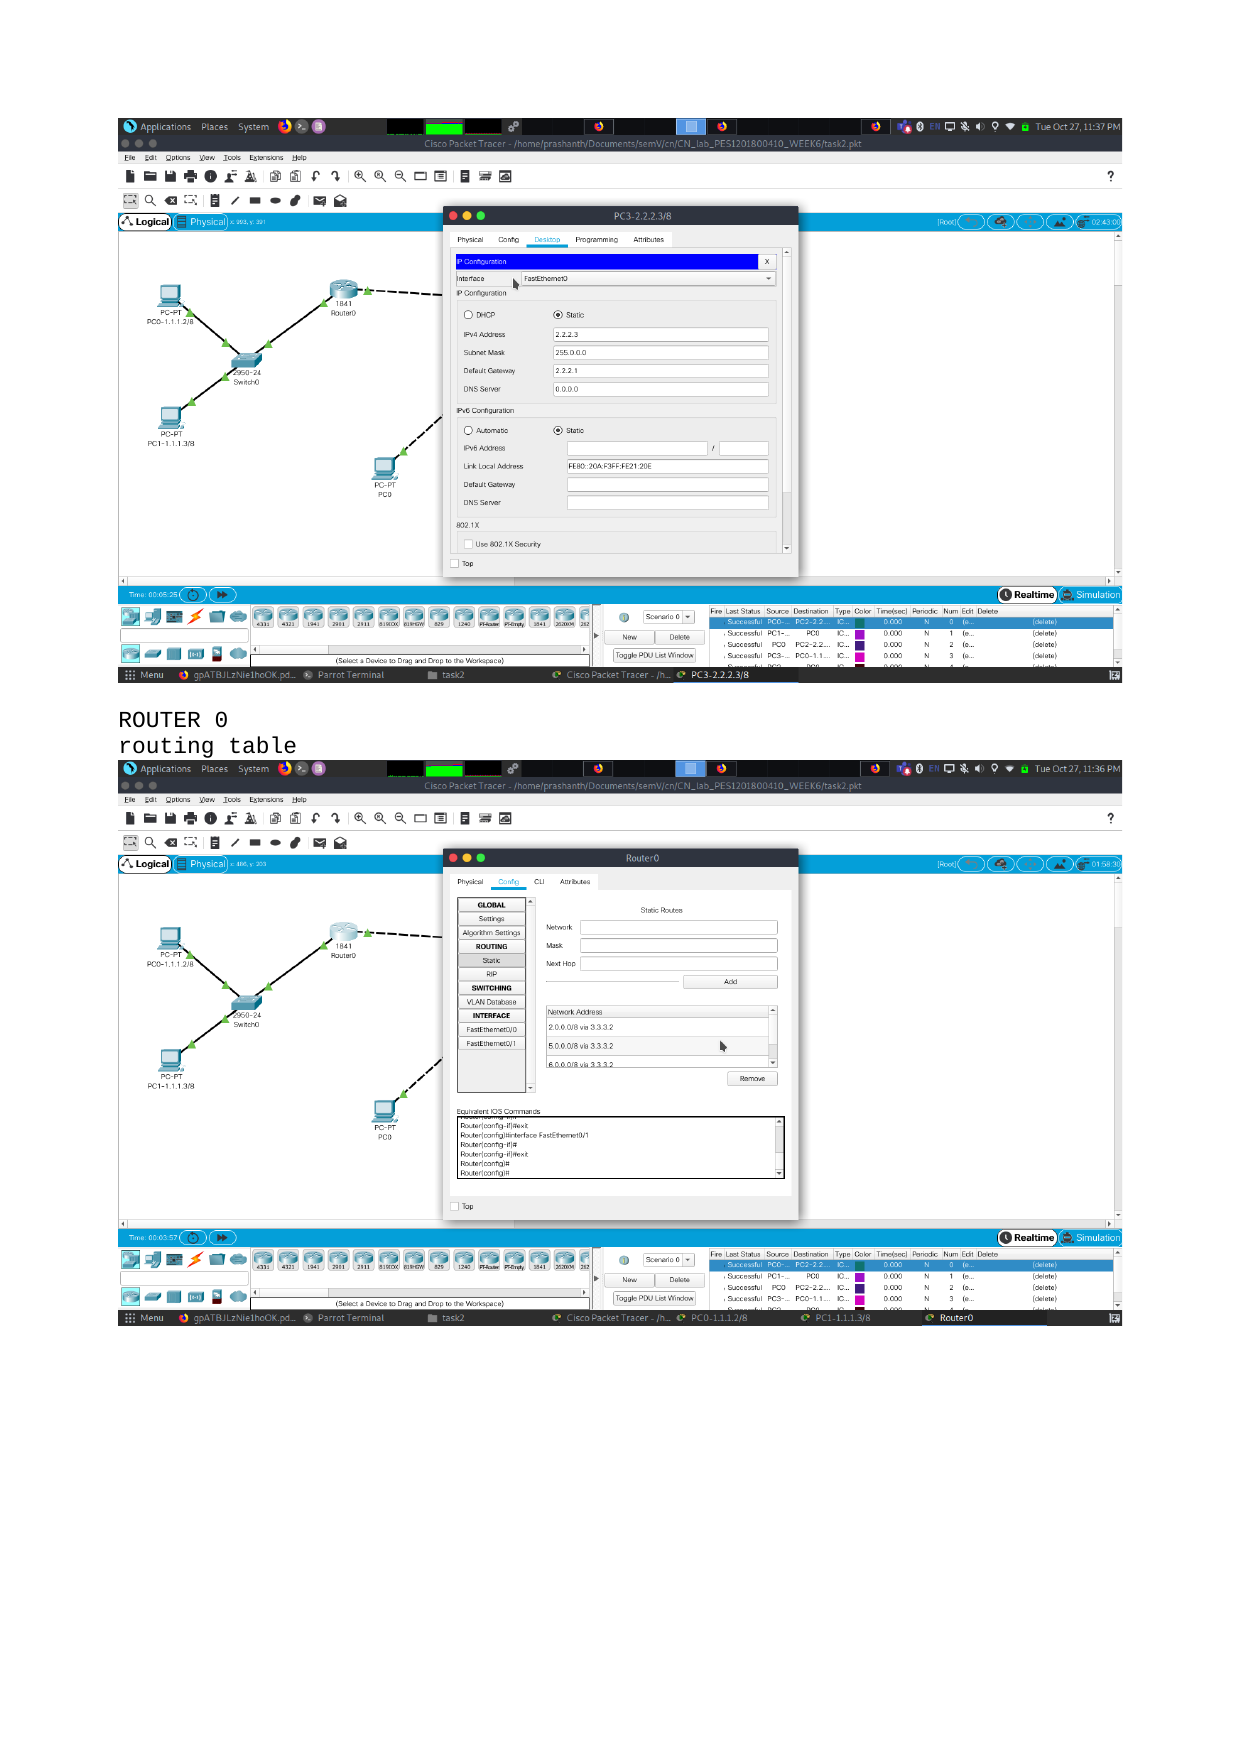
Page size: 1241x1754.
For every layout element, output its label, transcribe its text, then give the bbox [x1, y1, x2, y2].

text ROUTER 0 [118, 709, 1122, 735]
picture [118, 760, 1123, 1326]
picture [118, 118, 1123, 683]
picture [1062, 596, 1073, 600]
picture [1064, 1233, 1073, 1242]
picture [996, 217, 1006, 226]
text routing table [118, 735, 1122, 760]
picture [1078, 221, 1084, 229]
picture [996, 859, 1006, 869]
